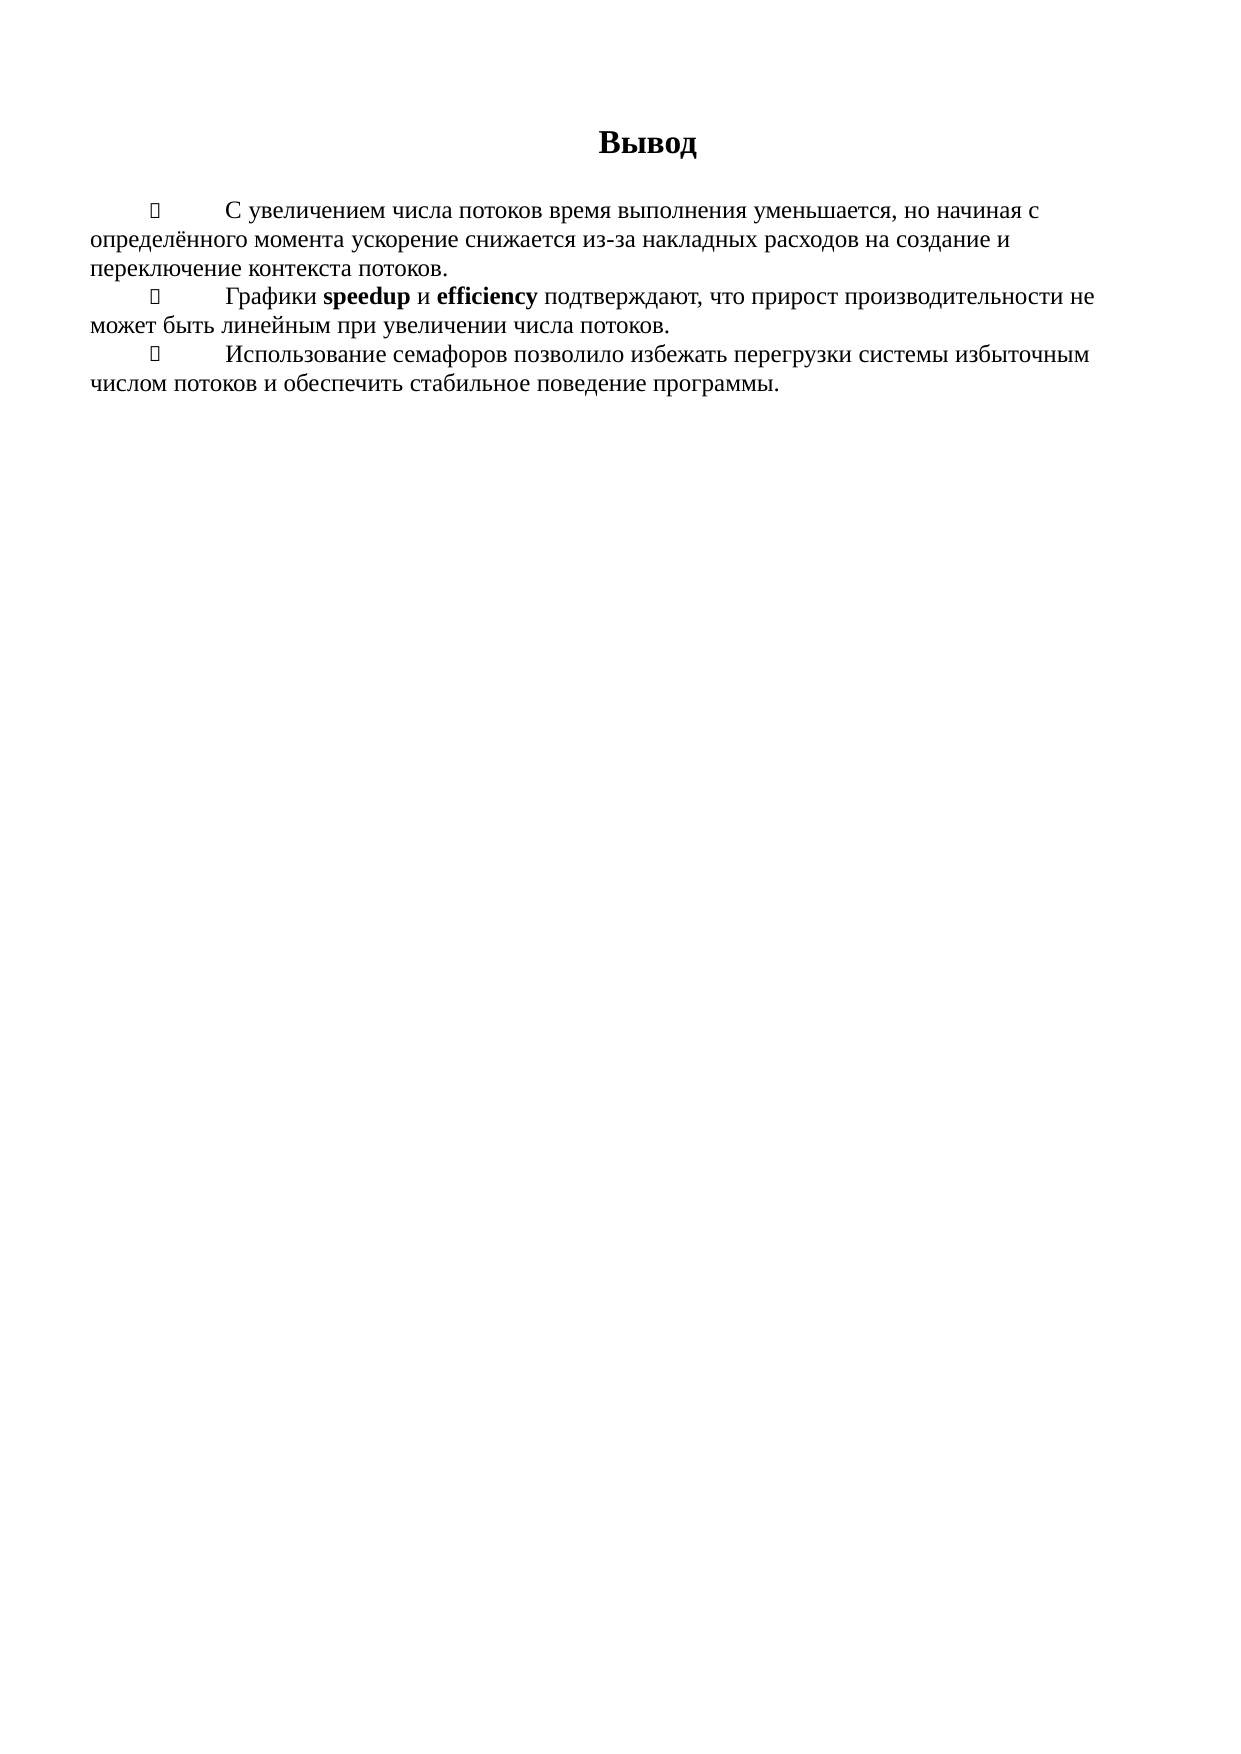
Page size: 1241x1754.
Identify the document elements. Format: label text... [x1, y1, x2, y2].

text Использование семафоров позволило избежать перегрузки системы избыточным [225, 340, 1123, 368]
text  [149, 284, 183, 309]
text определённого момента ускорение снижается из-за накладных расходов на создание и [90, 225, 1039, 253]
text Вывод [598, 124, 723, 161]
text Графики speedup и efficiency подтверждают, что прирост производительности не [225, 283, 1123, 310]
text С увеличением числа потоков время выполнения уменьшается, но начиная с [225, 196, 1069, 224]
text может быть линейным при увеличении числа потоков. [90, 311, 1123, 339]
text  [149, 342, 183, 367]
text  [149, 198, 183, 223]
text переключение контекста потоков. [90, 254, 1039, 282]
text числом потоков и обеспечить стабильное поведение программы. [90, 369, 1123, 397]
